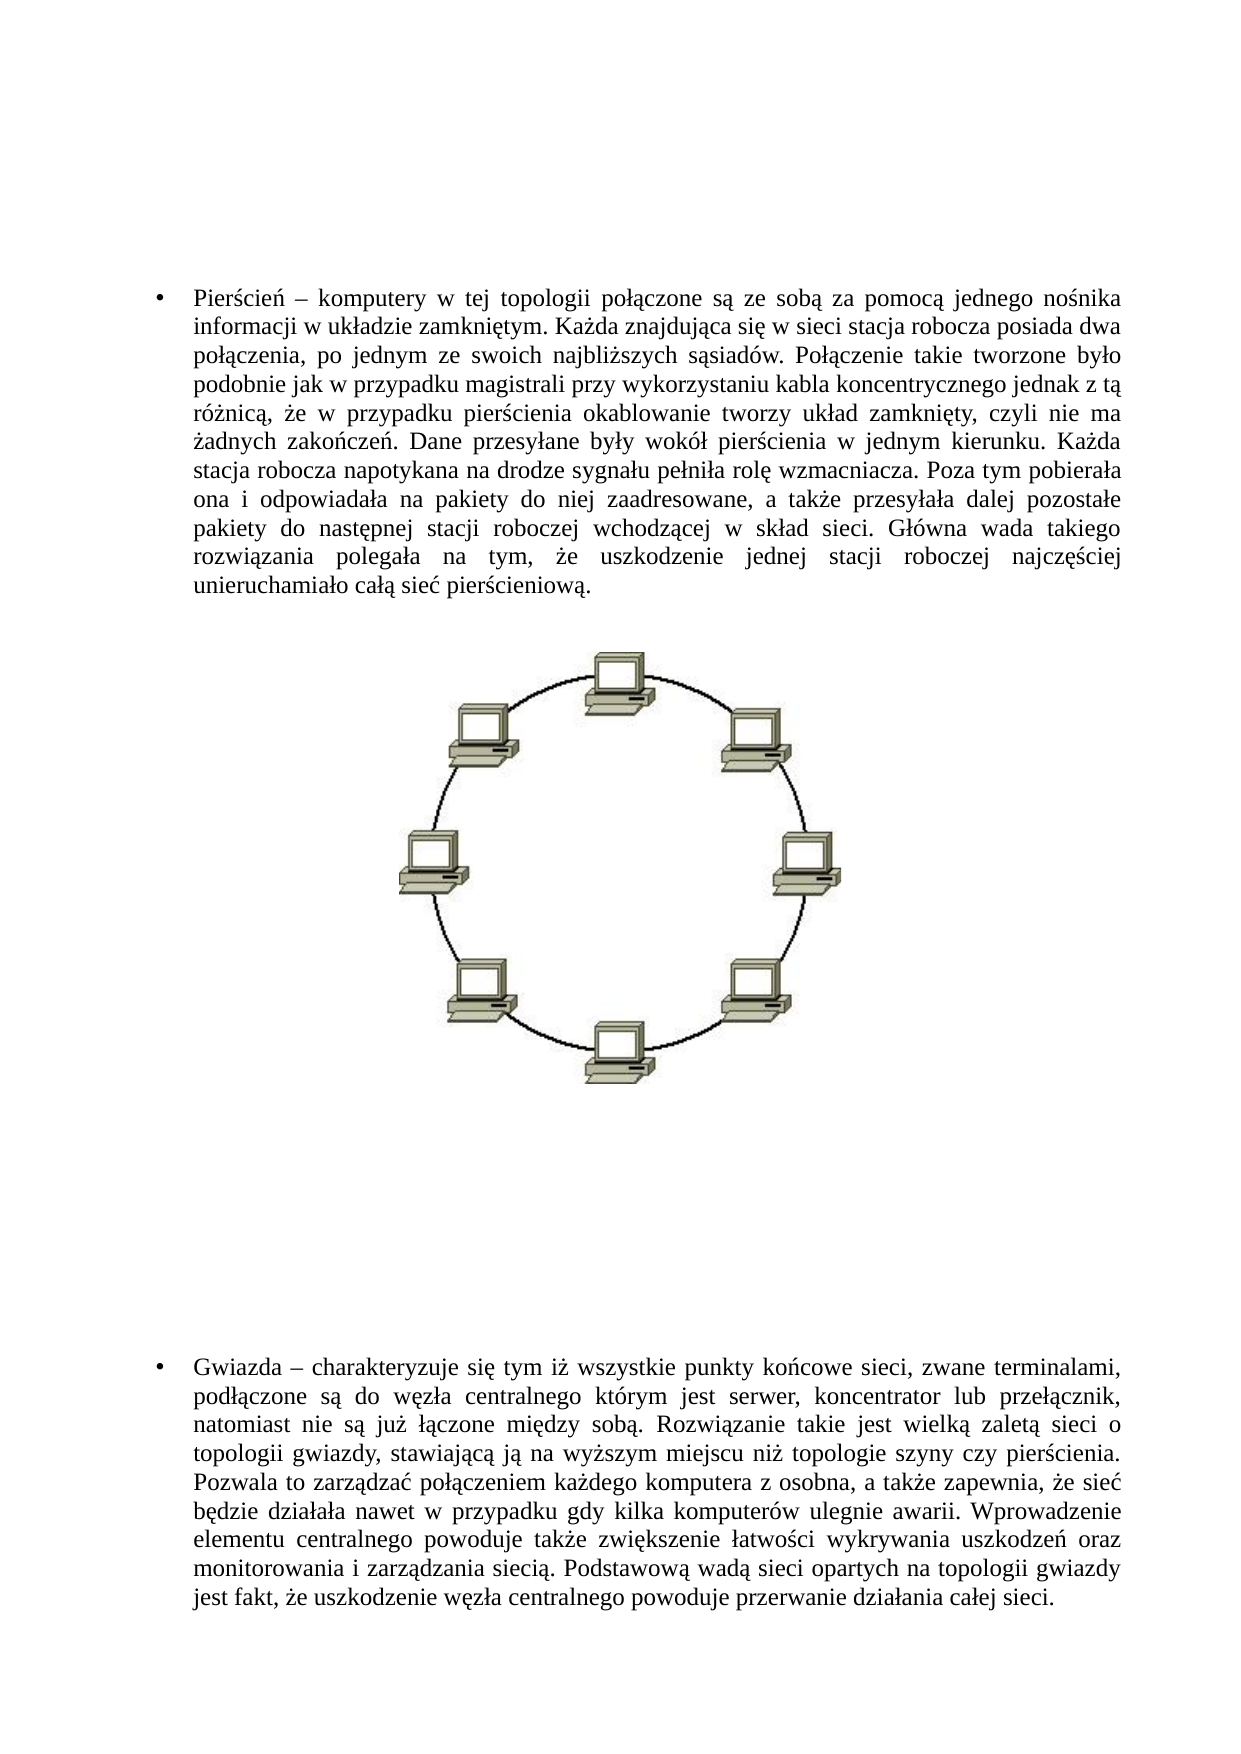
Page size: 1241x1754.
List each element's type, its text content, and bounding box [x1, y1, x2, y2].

list Pierścień – komputery w tej topologii połączone są ze sobą za pomocą jednego nośnika informacji w układzie zamkniętym. Każda znajdująca się w sieci stacja robocza posiada dwa połączenia, po jednym ze swoich najbliższych sąsiadów. Połączenie takie tworzone było podobnie jak w przypadku magistrali przy wykorzystaniu kabla koncentrycznego jednak z tą różnicą, że w przypadku pierścienia okablowanie tworzy układ zamknięty, czyli nie ma żadnych zakończeń. Dane przesyłane były wokół pierścienia w jednym kierunku. Każda stacja robocza napotykana na drodze sygnału pełniła rolę wzmacniacza. Poza tym pobierała ona i odpowiadała na pakiety do niej zaadresowane, a także przesyłała dalej pozostałe pakiety do następnej stacji roboczej wchodzącej w skład sieci. Główna wada takiego rozwiązania polegała na tym, że uszkodzenie jednej stacji roboczej najczęściej unieruchamiało całą sieć pierścieniową. [156, 283, 1122, 599]
picture [399, 652, 842, 1084]
list Gwiazda – charakteryzuje się tym iż wszystkie punkty końcowe sieci, zwane terminalami, podłączone są do węzła centralnego którym jest serwer, koncentrator lub przełącznik, natomiast nie są już łączone między sobą. Rozwiązanie takie jest wielką zaletą sieci o topologii gwiazdy, stawiającą ją na wyższym miejscu niż topologie szyny czy pierścienia. Pozwala to zarządzać połączeniem każdego komputera z osobna, a także zapewnia, że sieć będzie działała nawet w przypadku gdy kilka komputerów ulegnie awarii. Wprowadzenie elementu centralnego powoduje także zwiększenie łatwości wykrywania uszkodzeń oraz monitorowania i zarządzania siecią. Podstawową wadą sieci opartych na topologii gwiazdy jest fakt, że uszkodzenie węzła centralnego powoduje przerwanie działania całej sieci. [156, 1352, 1122, 1611]
